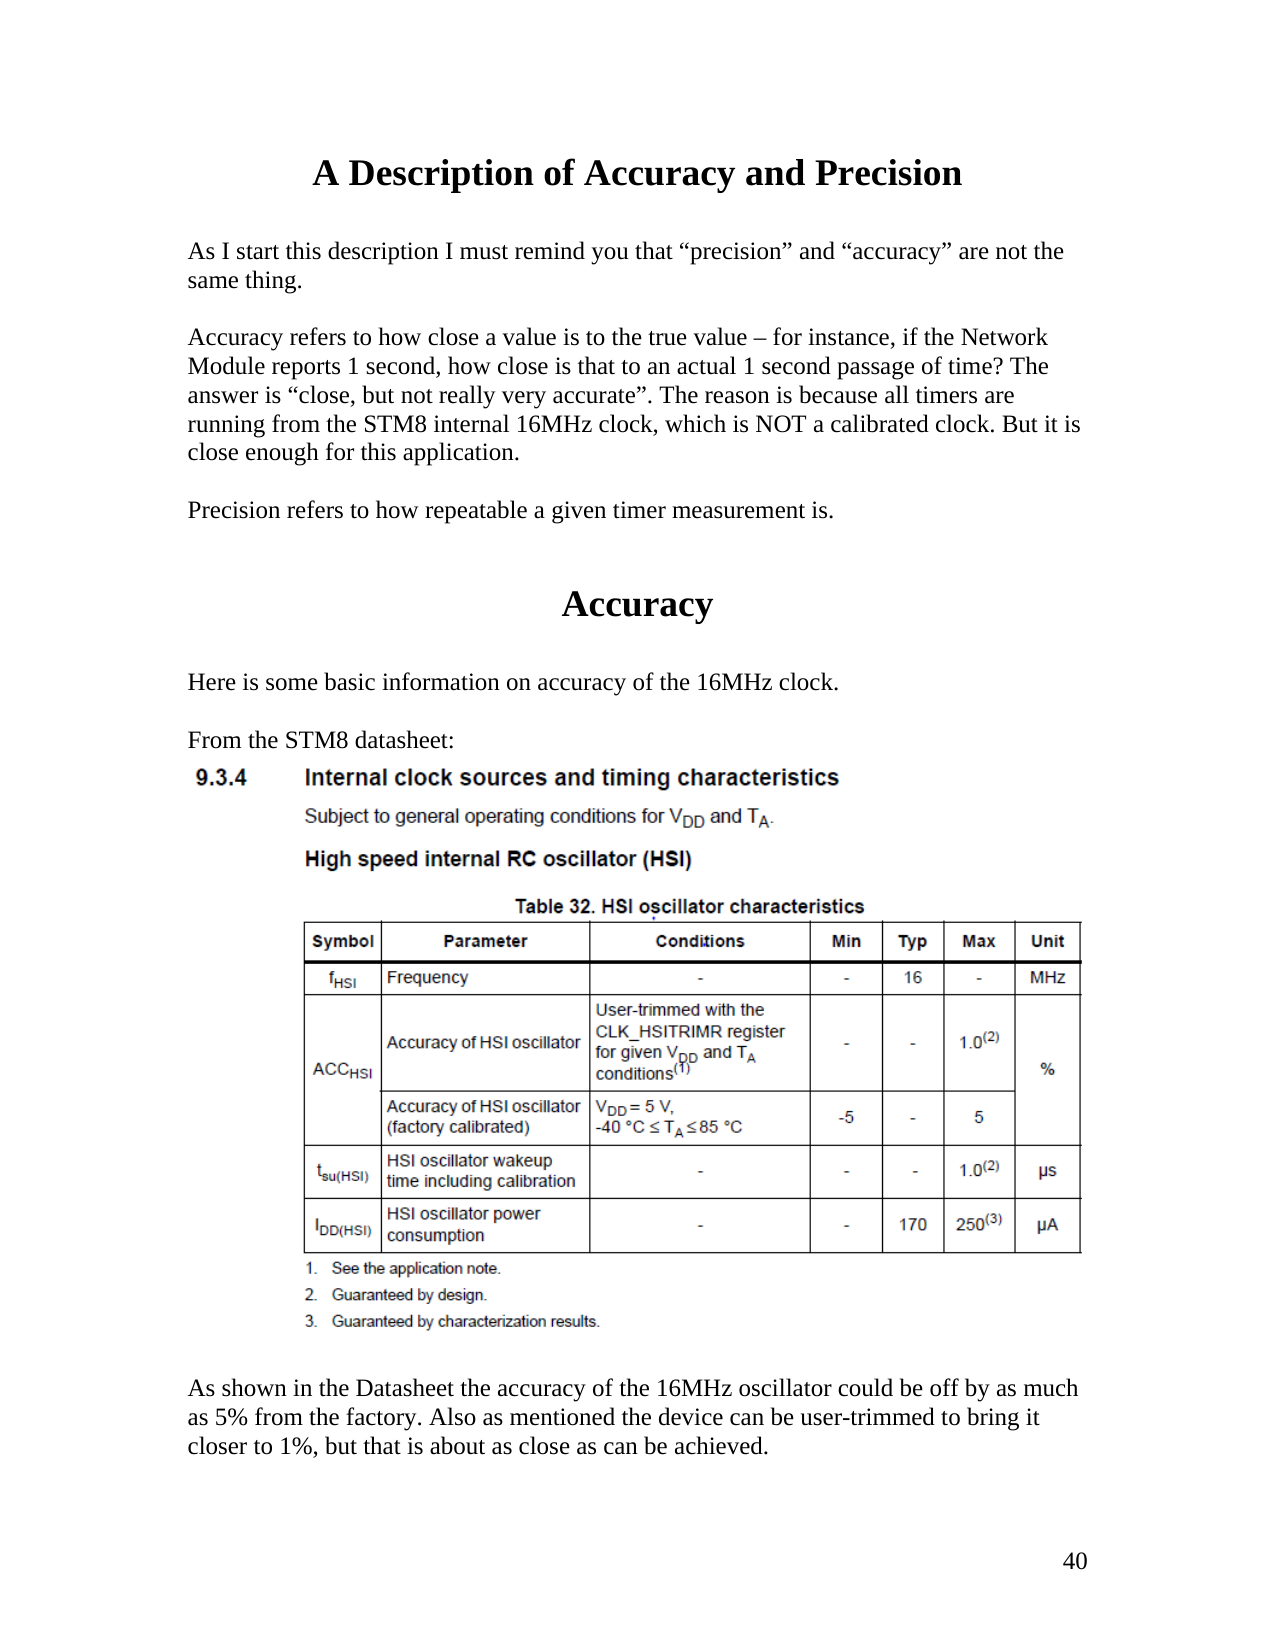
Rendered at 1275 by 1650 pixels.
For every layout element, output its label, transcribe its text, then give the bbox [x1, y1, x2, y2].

text Here is some basic information on accuracy of the 16MHz clock. [187, 667, 1087, 696]
text As shown in the Datasheet the accuracy of the 16MHz oscillator could be off by as much as 5% from the factory. Also as mentioned the device can be user-trimmed to bring it closer to 1%, but that is about as close as can be achieved. [187, 1373, 1087, 1459]
text Accuracy [187, 581, 1087, 624]
text Precision refers to how repeatable a given timer measurement is. [187, 495, 1087, 524]
text From the STM8 datasheet: [187, 725, 1087, 753]
text As I start this description I must remind you that “precision” and “accuracy” are not the same thing. [187, 236, 1087, 294]
text Accuracy refers to how close a value is to the true value – for instance, if the Network Module reports 1 second, how close is that to an actual 1 second passage of time? The answer is “close, but not really very accurate”. The reason is because all timers are running from the STM8 internal 16MHz clock, which is NOT a calibrated clock. But it is close enough for this application. [187, 322, 1087, 466]
text A Description of Accuracy and Precision [187, 150, 1087, 193]
picture [187, 753, 1088, 1345]
